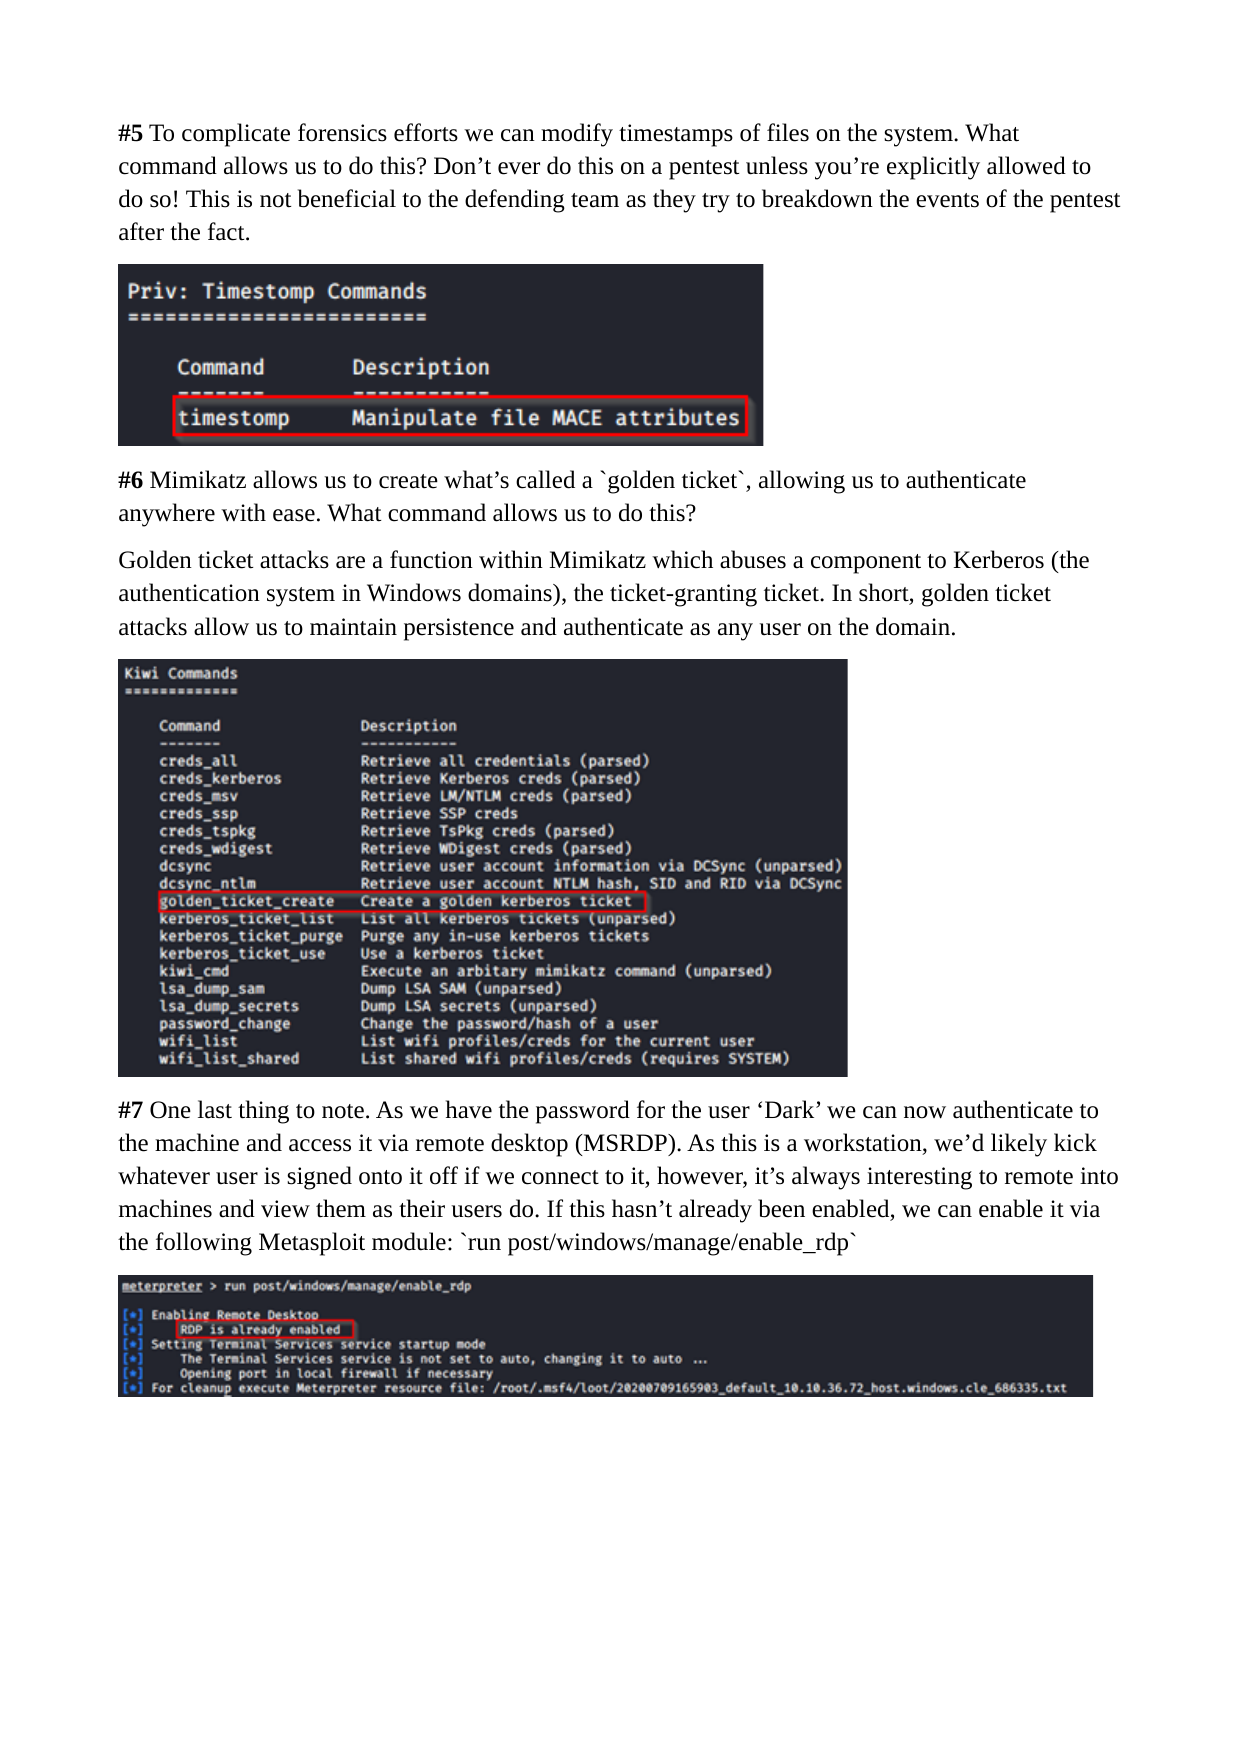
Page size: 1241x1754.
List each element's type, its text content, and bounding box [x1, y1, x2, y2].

text #6 Mimikatz allows us to create what’s called a `golden ticket`, allowing us to authenticate anywhere with ease. What command allows us to do this? [118, 465, 1122, 527]
picture [118, 1275, 1094, 1397]
text #5 To complicate forensics efforts we can modify timestamps of files on the system. What command allows us to do this? Don’t ever do this on a pentest unless you’re explicitly allowed to do so! This is not beneficial to the defending team as they try to breakdown the events of the pentest after the fact. [118, 118, 1122, 246]
picture [118, 659, 848, 1077]
text #7 One last thing to note. As we have the password for the user ‘Dark’ we can now authenticate to the machine and access it via remote desktop (MSRDP). As this is a workstation, we’d likely kick whatever user is signed onto it off if we connect to it, however, it’s always interesting to remote into machines and view them as their users do. If this hasn’t already been enabled, we can enable it via the following Metasploit module: `run post/windows/manage/enable_rdp` [118, 1095, 1122, 1256]
text Golden ticket attacks are a function within Mimikatz which abuses a component to Kerberos (the authentication system in Windows domains), the ticket-granting ticket. In short, golden ticket attacks allow us to maintain persistence and authenticate as any user on the domain. [118, 546, 1122, 640]
picture [118, 264, 764, 446]
